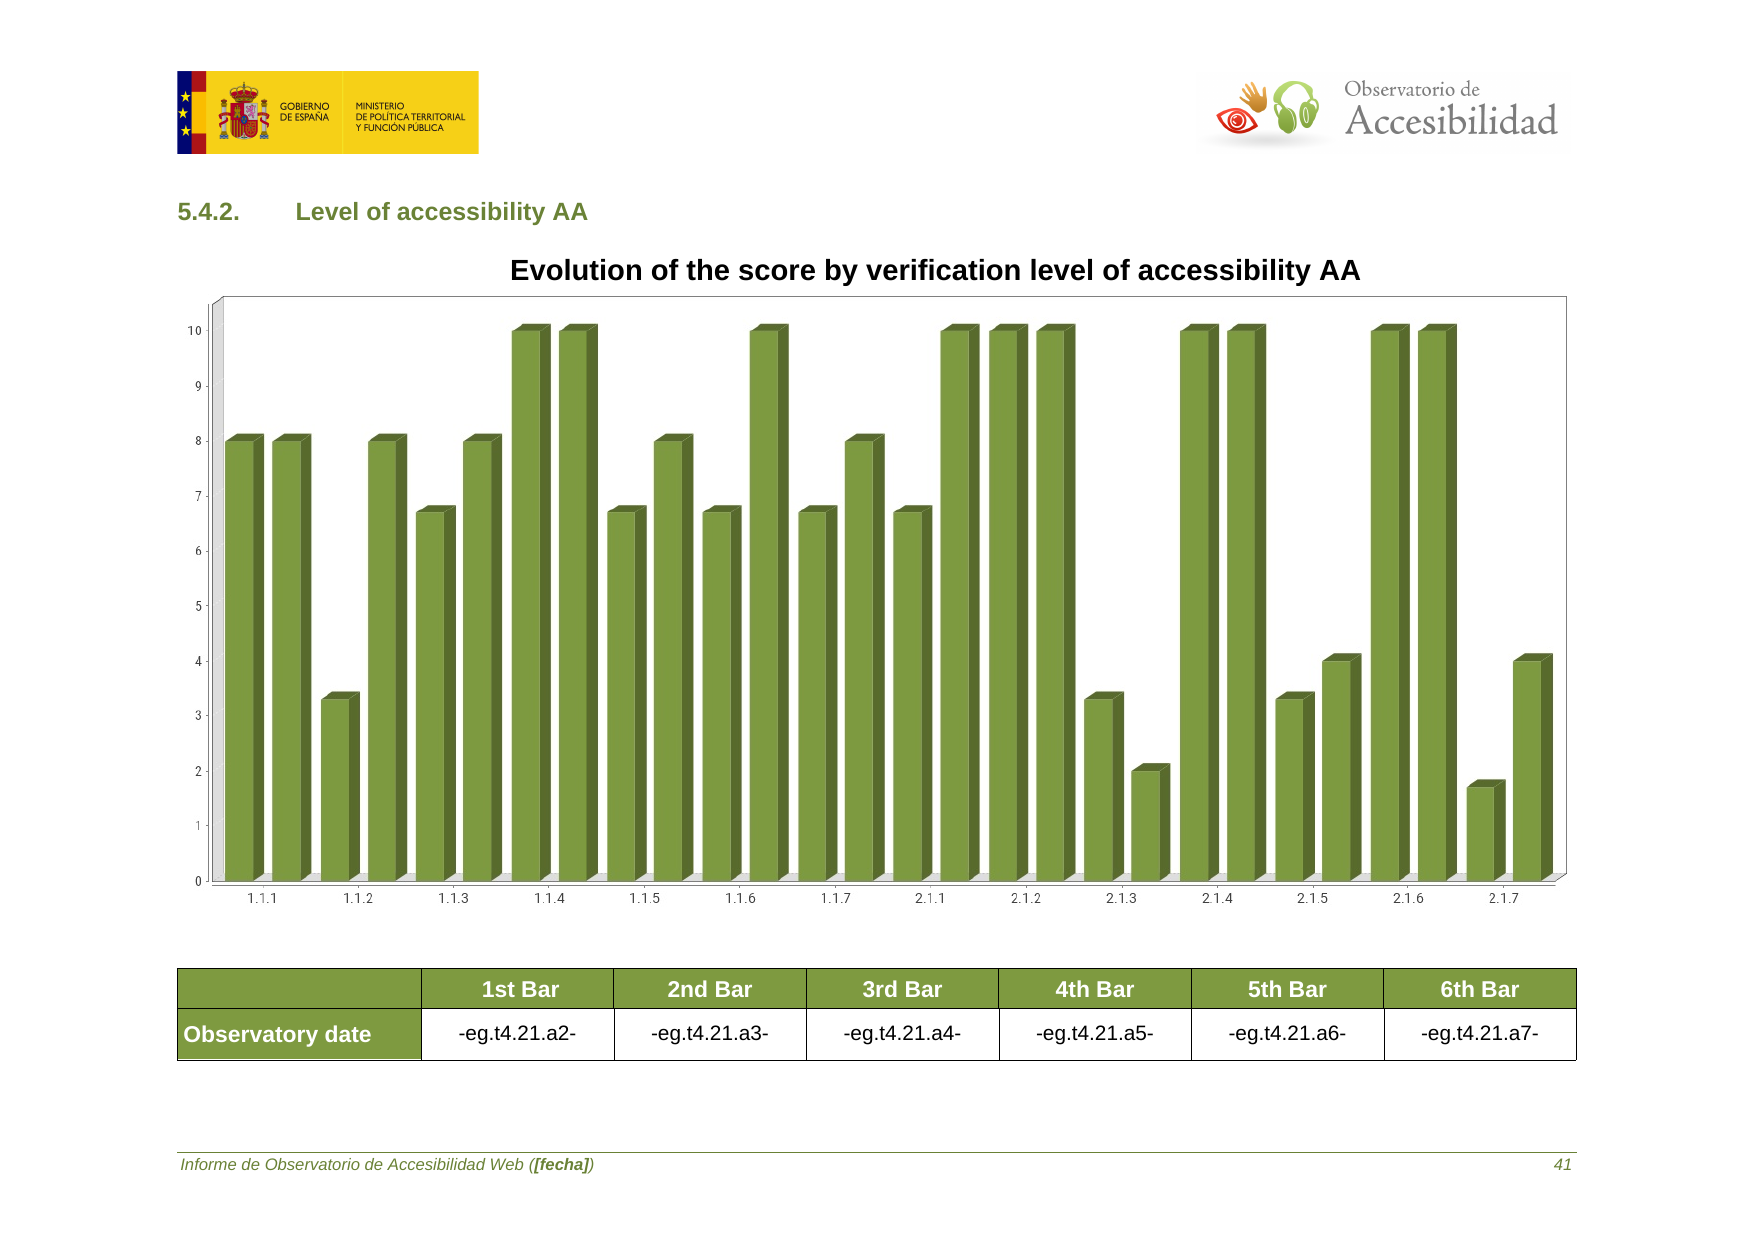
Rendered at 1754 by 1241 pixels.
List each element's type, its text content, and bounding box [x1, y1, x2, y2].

picture [177, 287, 1577, 912]
picture [1196, 72, 1572, 154]
table_header 3rd Bar [807, 969, 998, 1008]
table_header 4th Bar [999, 969, 1191, 1008]
table_cell -eg.t4.21.a3- [615, 1009, 806, 1059]
table_cell -eg.t4.21.a6- [1192, 1009, 1384, 1059]
table_header [178, 969, 421, 1008]
subtitle Level of accessibility AA [177, 197, 1577, 226]
table_cell -eg.t4.21.a2- [422, 1009, 614, 1059]
table_header 6th Bar [1384, 969, 1576, 1008]
list Evolution of the score by verification level of accessibility AA [177, 253, 1577, 287]
table_cell -eg.t4.21.a4- [807, 1009, 999, 1059]
table_cell -eg.t4.21.a7- [1385, 1009, 1576, 1059]
table_header 5th Bar [1192, 969, 1383, 1008]
picture [177, 71, 479, 154]
table_cell -eg.t4.21.a5- [1000, 1009, 1191, 1059]
table_header 2nd Bar [614, 969, 806, 1008]
table_cell Observatory date [178, 1009, 421, 1059]
table_header 1st Bar [422, 969, 613, 1008]
